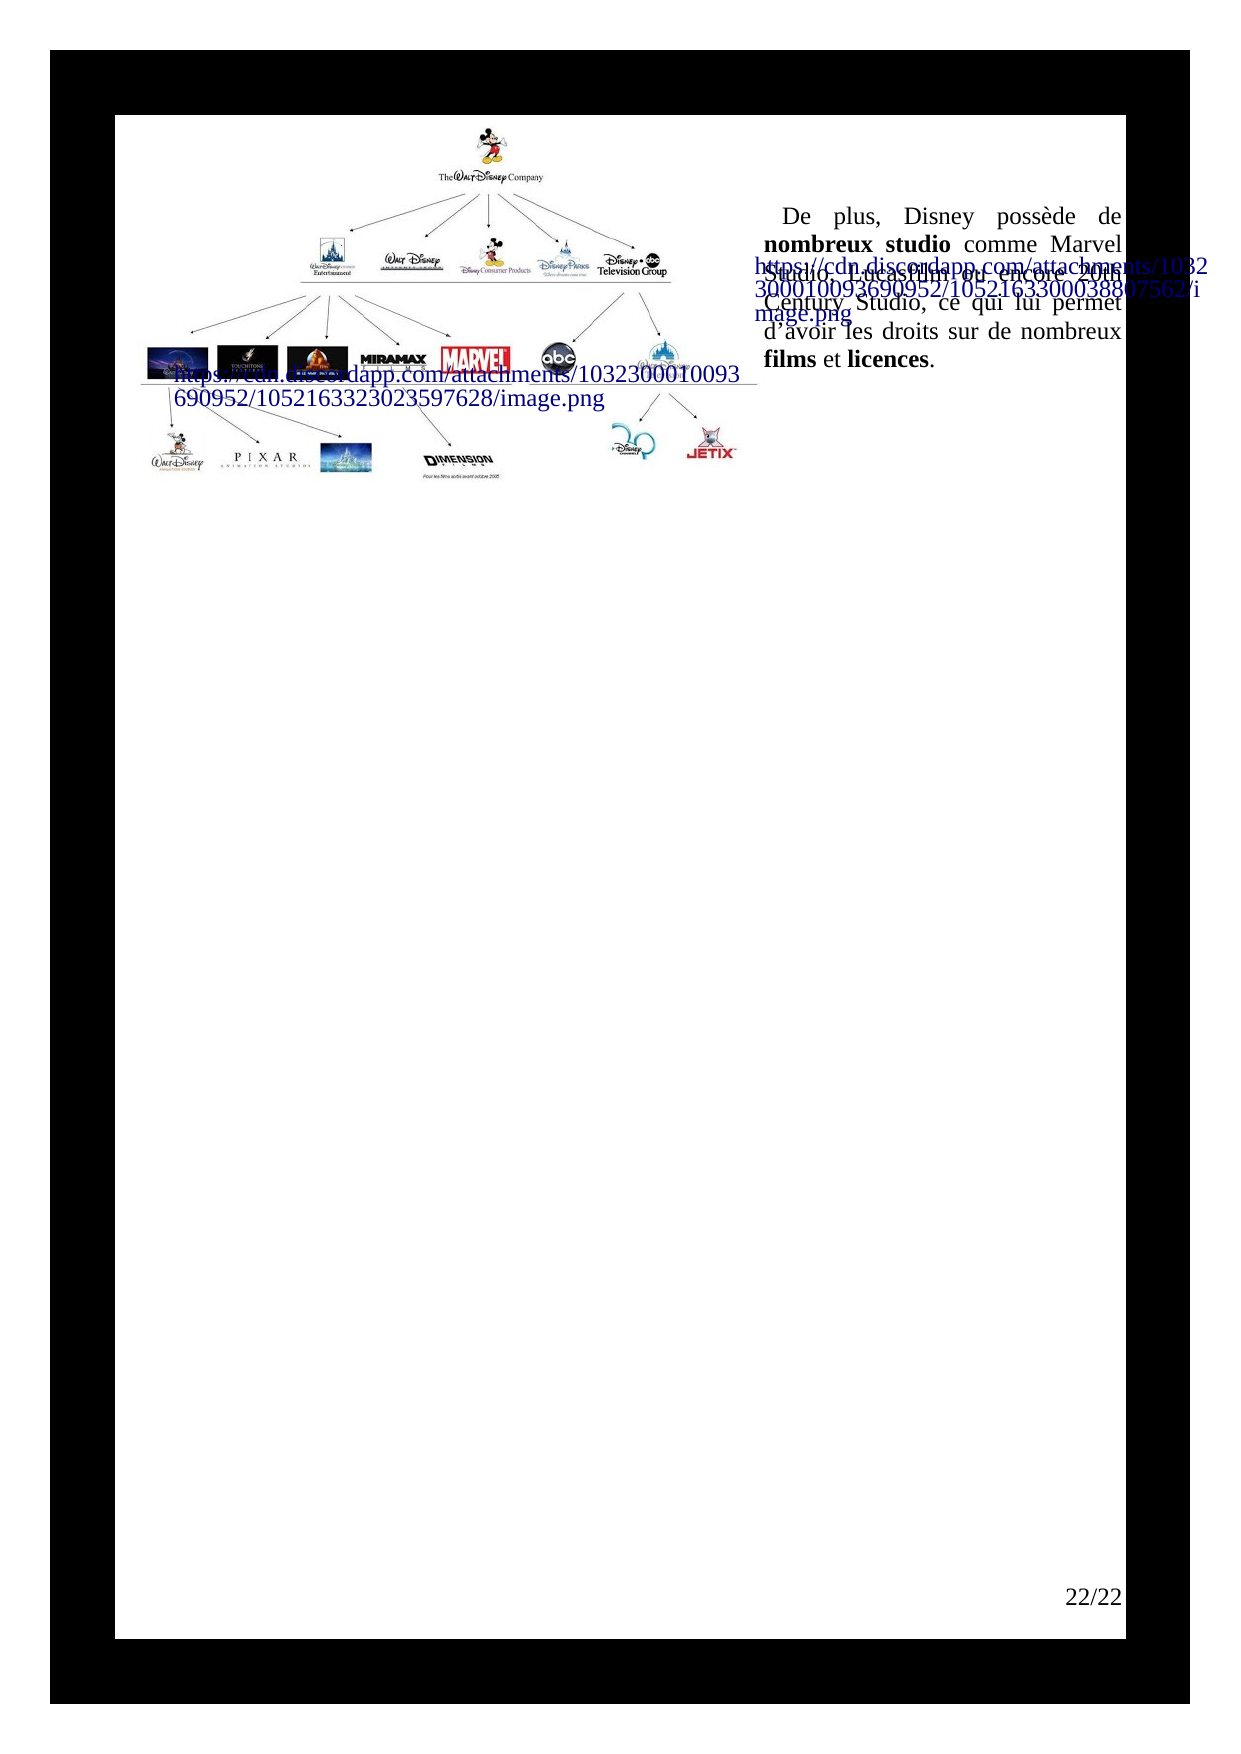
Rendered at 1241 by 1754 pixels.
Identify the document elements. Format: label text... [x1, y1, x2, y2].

text De plus, Disney possède de nombreux studio comme Marvel Studio, Lucasfilm ou encore 20th Century Studio, ce qui lui permet d’avoir les droits sur de nombreux films et licences. [764, 201, 1122, 373]
